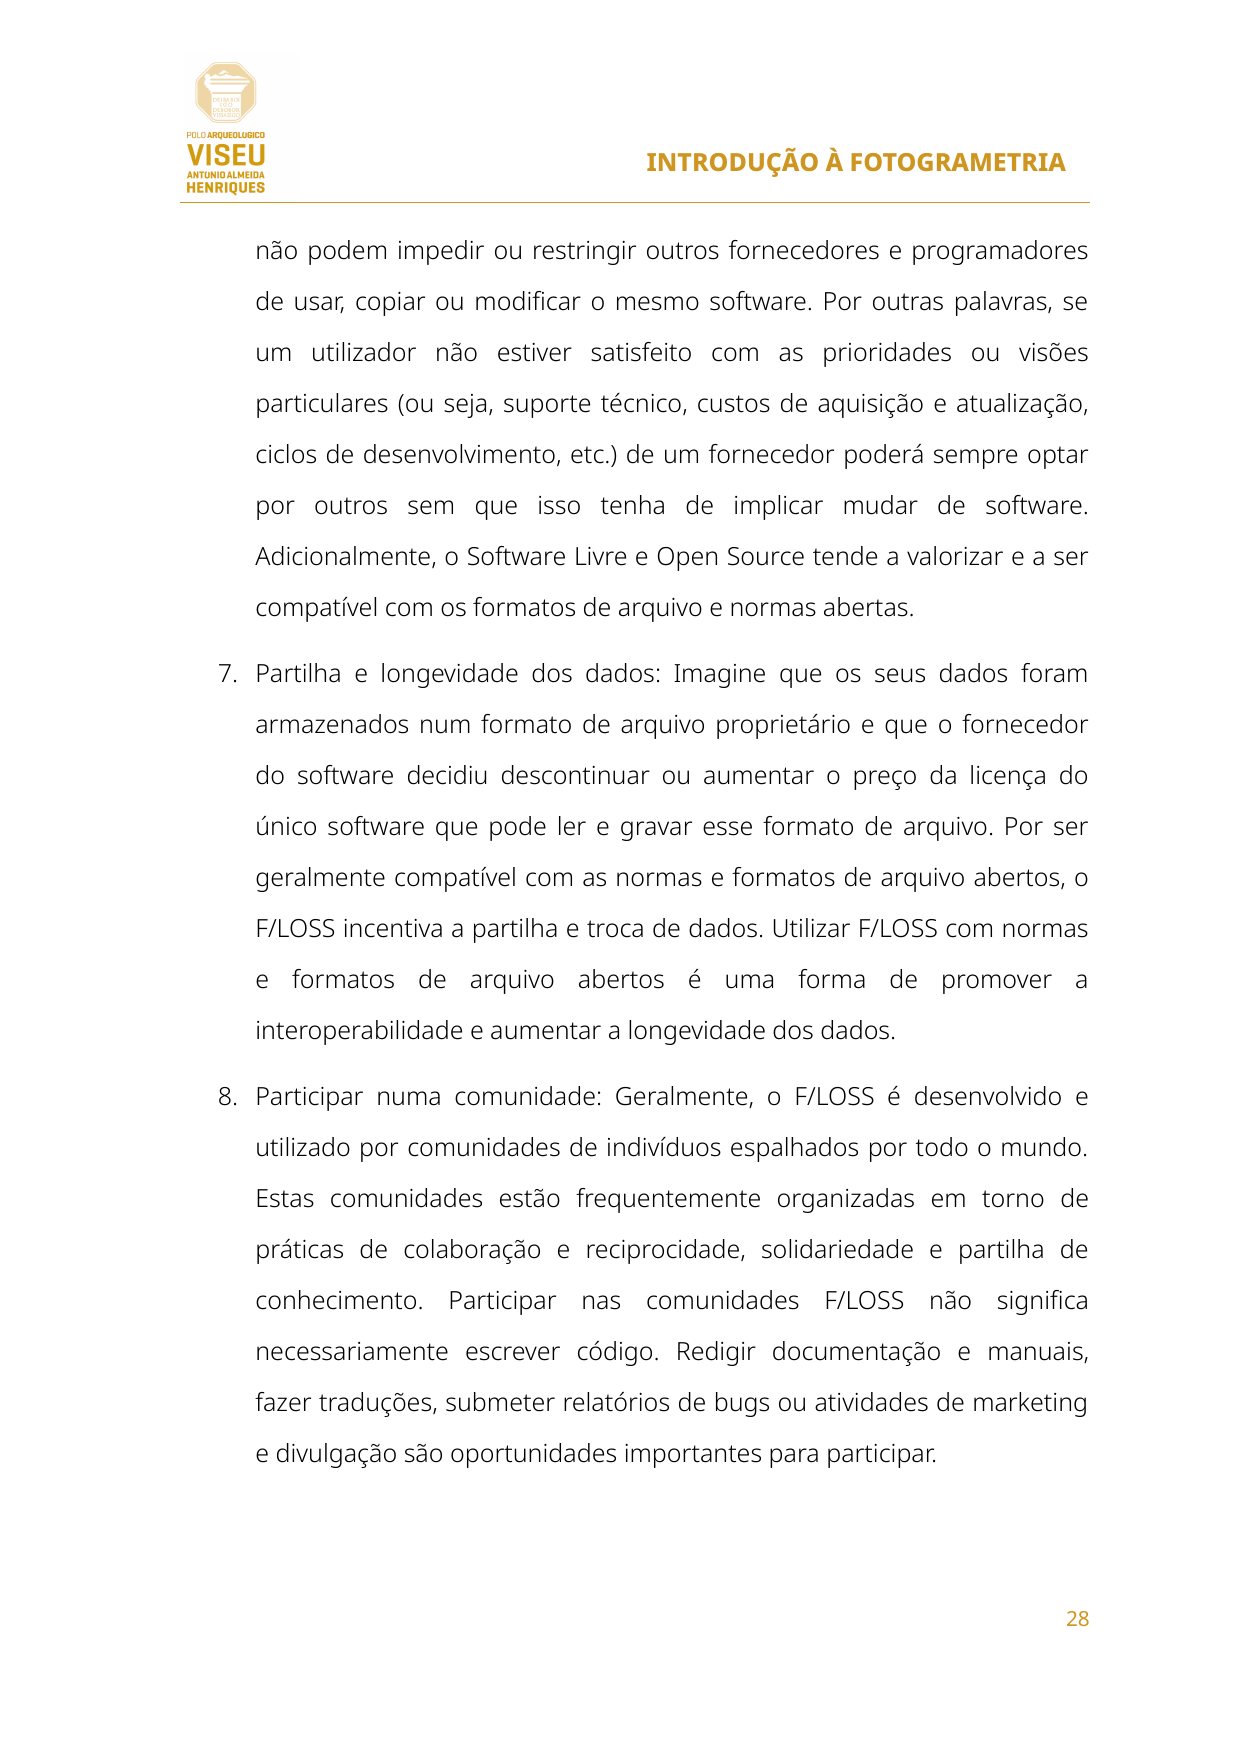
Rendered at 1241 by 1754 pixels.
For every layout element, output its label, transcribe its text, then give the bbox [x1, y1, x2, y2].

picture [184, 54, 300, 202]
list Partilha e longevidade dos dados: Imagine que os seus dados foram armazenados num formato de arquivo proprietário e que o fornecedor do software decidiu descontinuar ou aumentar o preço da licença do único software que pode ler e gravar esse formato de arquivo. Por ser geralmente compatível com as normas e formatos de arquivo abertos, o F/LOSS incentiva a partilha e troca de dados. Utilizar F/LOSS com normas e formatos de arquivo abertos é uma forma de promover a interoperabilidade e aumentar a longevidade dos dados. [218, 655, 1090, 1047]
list não podem impedir ou restringir outros fornecedores e programadores de usar, copiar ou modificar o mesmo software. Por outras palavras, se um utilizador não estiver satisfeito com as prioridades ou visões particulares (ou seja, suporte técnico, custos de aquisição e atualização, ciclos de desenvolvimento, etc.) de um fornecedor poderá sempre optar por outros sem que isso tenha de implicar mudar de software. Adicionalmente, o Software Livre e Open Source tende a valorizar e a ser compatível com os formatos de arquivo e normas abertas. [218, 232, 1090, 624]
list Participar numa comunidade: Geralmente, o F/LOSS é desenvolvido e utilizado por comunidades de indivíduos espalhados por todo o mundo. Estas comunidades estão frequentemente organizadas em torno de práticas de colaboração e reciprocidade, solidariedade e partilha de conhecimento. Participar nas comunidades F/LOSS não significa necessariamente escrever código. Redigir documentação e manuais, fazer traduções, submeter relatórios de bugs ou atividades de marketing e divulgação são oportunidades importantes para participar. [218, 1078, 1090, 1469]
